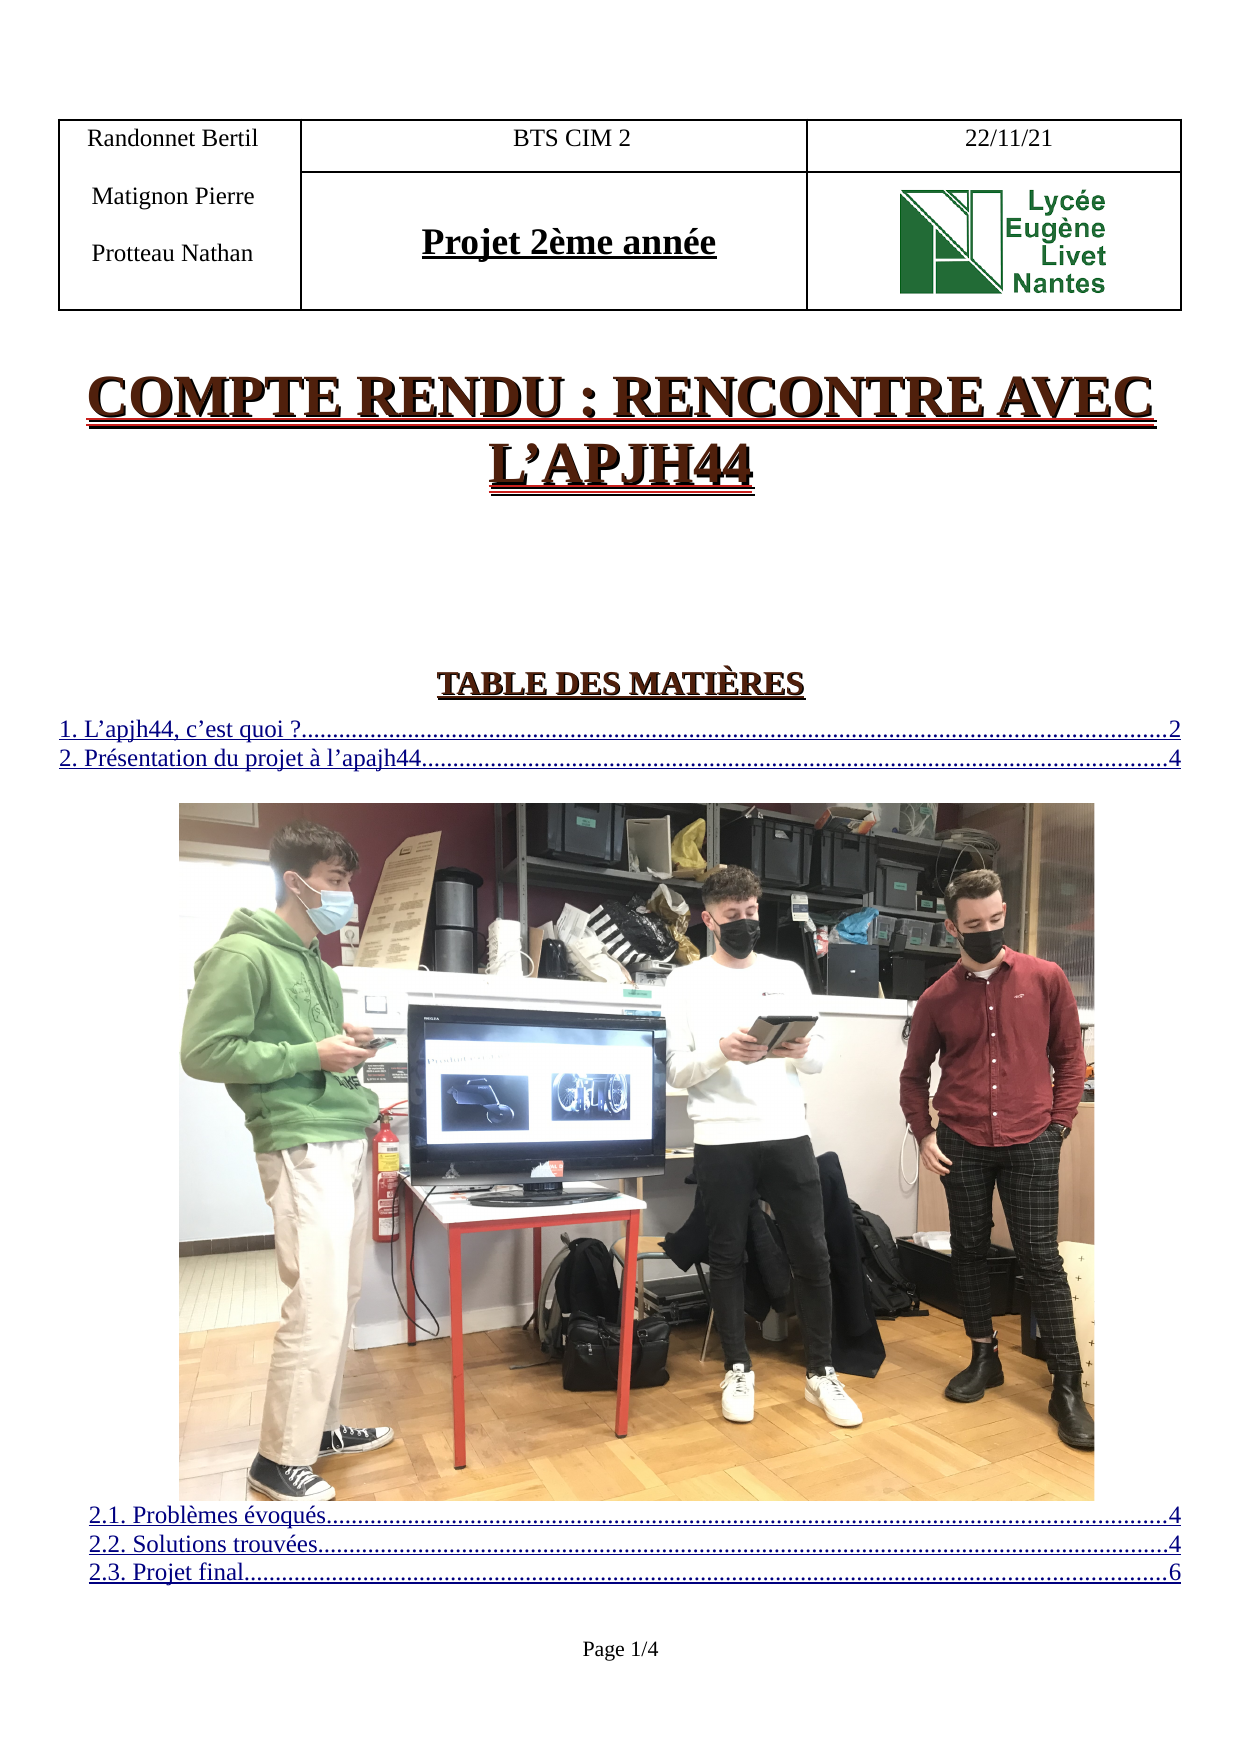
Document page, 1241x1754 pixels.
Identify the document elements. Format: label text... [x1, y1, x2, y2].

text 2.3. Projet final 6 [88, 1557, 1181, 1582]
text 2.1. Problèmes évoqués 4 [88, 771, 1181, 1525]
text 2.2. Solutions trouvées 4 [88, 1529, 1181, 1554]
subtitle Table des matières [59, 663, 1181, 701]
text Compte rendu : rencontre avec l’apjh44 [59, 361, 1181, 495]
text 2. Présentation du projet à l’apajh44 4 [59, 743, 1181, 768]
text [150, 791, 1094, 1500]
text 1. L’apjh44, c’est quoi ? 2 [59, 714, 1181, 739]
